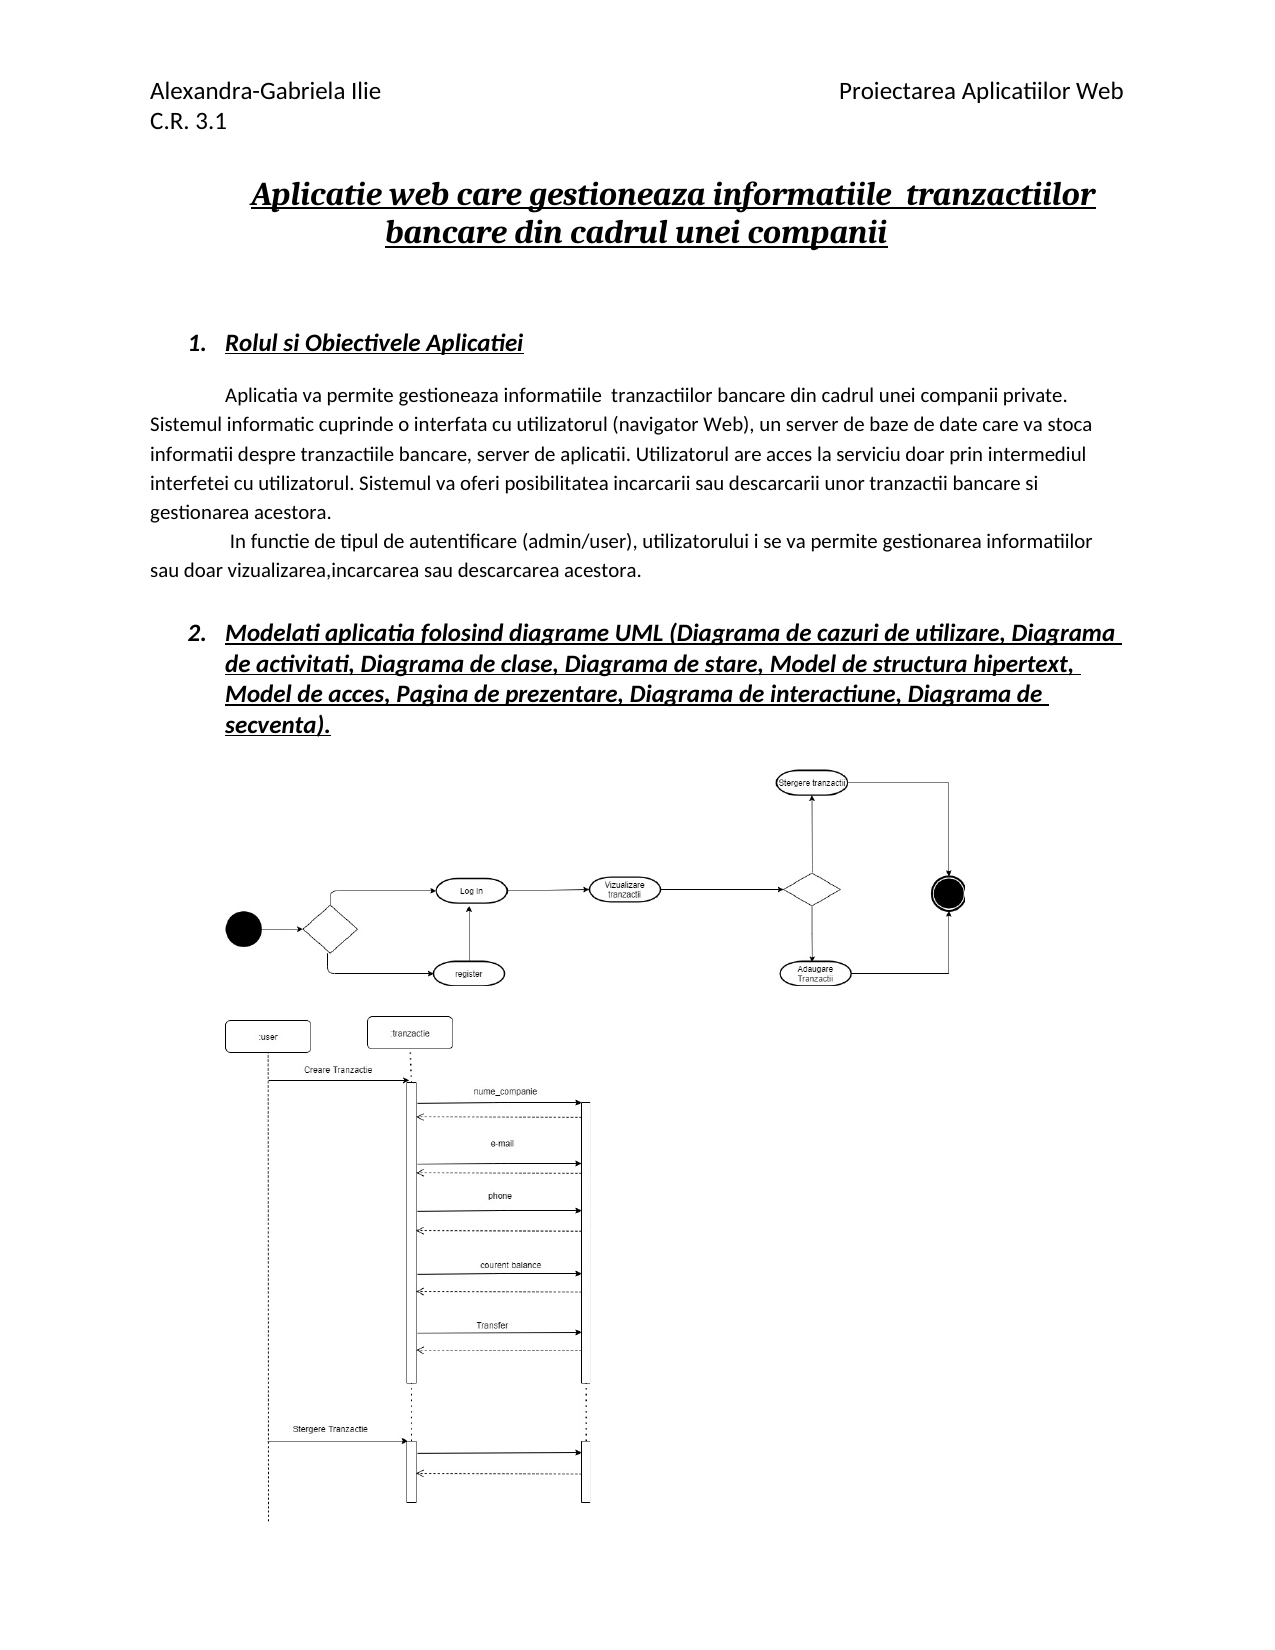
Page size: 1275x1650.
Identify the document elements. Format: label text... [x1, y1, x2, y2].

text In functie de tipul de autentificare (admin/user), utilizatorului i se va permite gestionarea informatiilor sau doar vizualizarea,incarcarea sau descarcarea acestora. [150, 528, 1125, 583]
title Aplicatie web care gestioneaza informatiile tranzactiilor bancare din cadrul unei companii [150, 175, 1125, 252]
text Sistemul informatic cuprinde o interfata cu utilizatorul (navigator Web), un server de baze de date care va stoca informatii despre tranzactiile bancare, server de aplicatii. Utilizatorul are acces la serviciu doar prin intermediul interfetei cu utilizatorul. Sistemul va oferi posibilitatea incarcarii sau descarcarii unor tranzactii bancare si gestionarea acestora. [150, 412, 1125, 524]
list Rolul si Obiectivele Aplicatiei [187, 327, 1125, 357]
list Modelati aplicatia folosind diagrame UML (Diagrama de cazuri de utilizare, Diagrama de activitati, Diagrama de clase, Diagrama de stare, Model de structura hipertext, Model de acces, Pagina de prezentare, Diagrama de interactiune, Diagrama de secventa). [187, 617, 1125, 739]
text Aplicatia va permite gestioneaza informatiile tranzactiilor bancare din cadrul unei companii private. [150, 382, 1125, 408]
